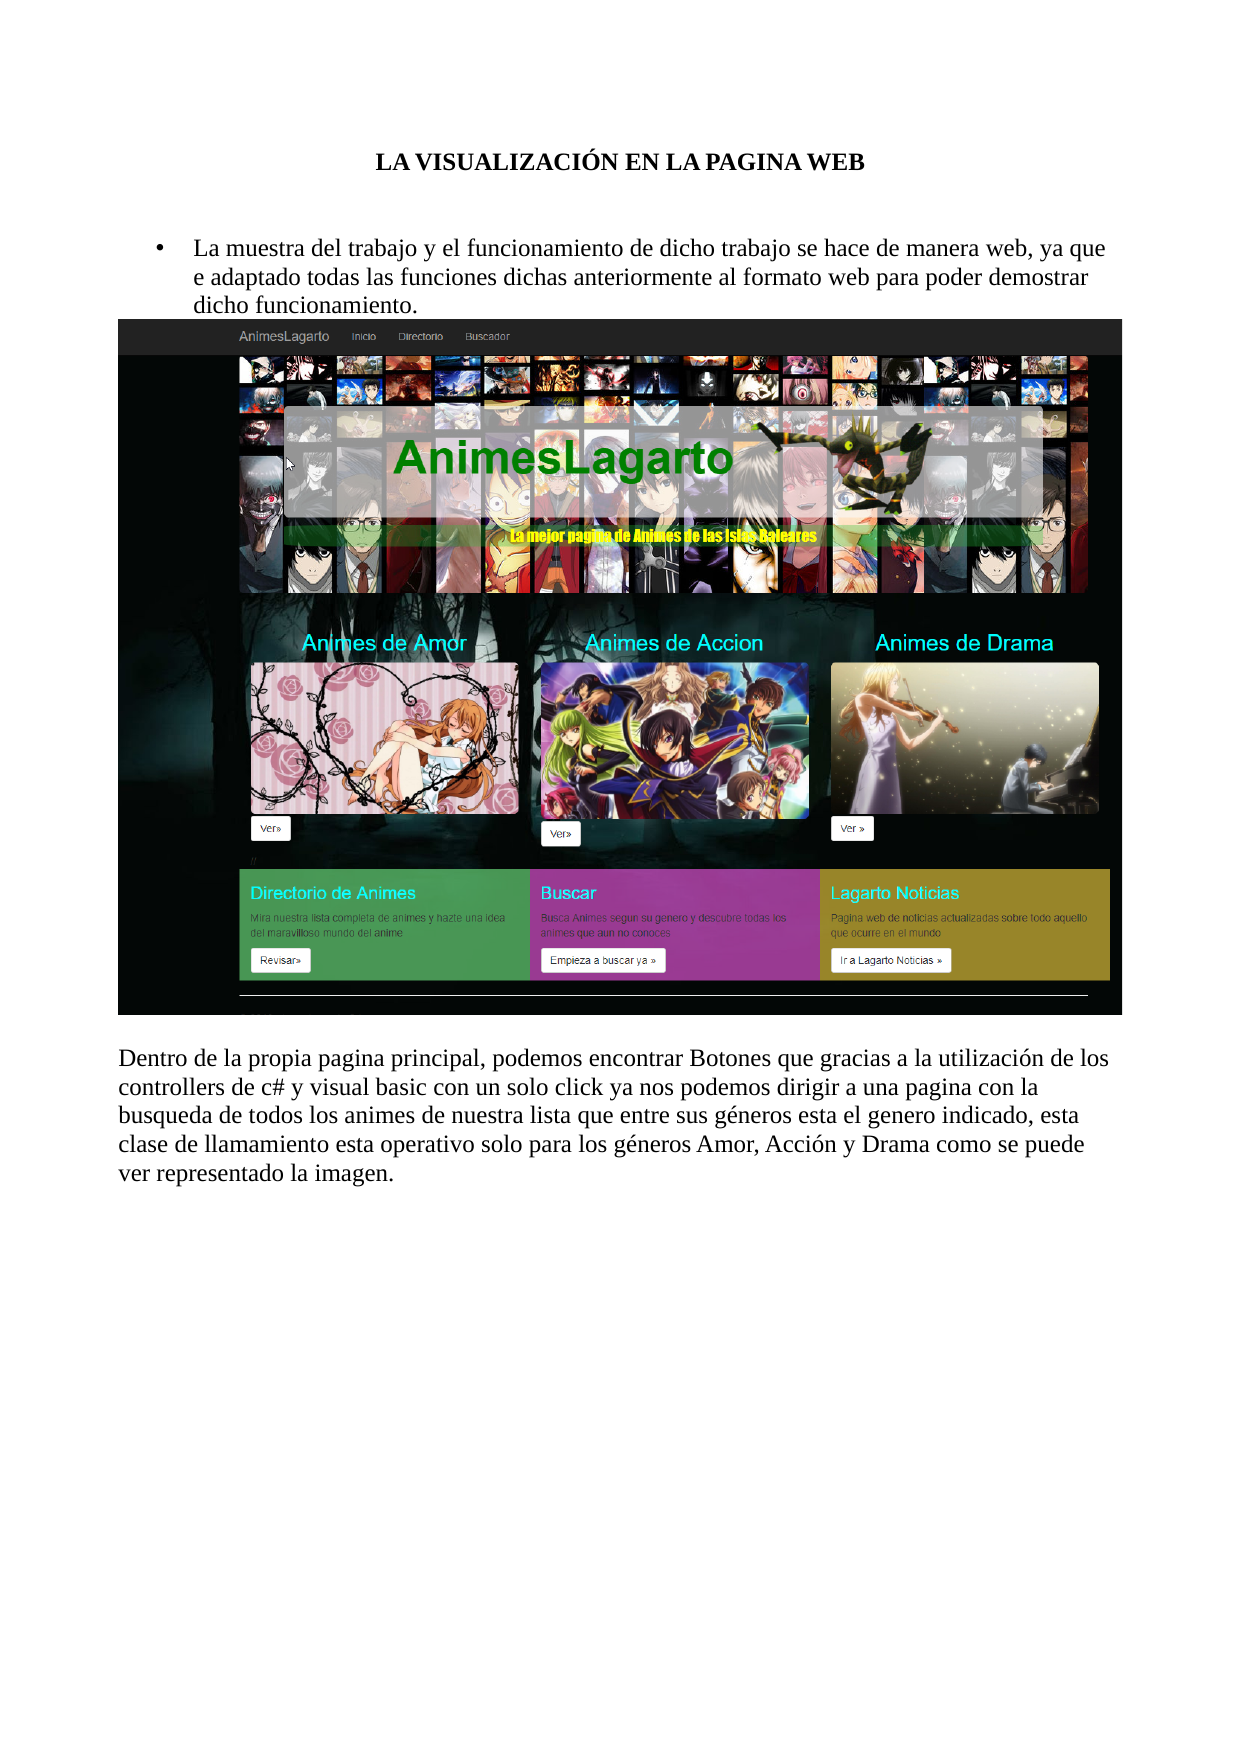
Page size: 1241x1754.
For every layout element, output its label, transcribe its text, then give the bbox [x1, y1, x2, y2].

list La muestra del trabajo y el funcionamiento de dicho trabajo se hace de manera web, ya que e adaptado todas las funciones dichas anteriormente al formato web para poder demostrar dicho funcionamiento. [156, 233, 1122, 319]
text Dentro de la propia pagina principal, podemos encontrar Botones que gracias a la utilización de los controllers de c# y visual basic con un solo click ya nos podemos dirigir a una pagina con la busqueda de todos los animes de nuestra lista que entre sus géneros esta el genero indicado, esta clase de llamamiento esta operativo solo para los géneros Amor, Acción y Drama como se puede ver representado la imagen. [118, 1043, 1122, 1187]
text LA VISUALIZACIÓN EN LA PAGINA WEB [118, 147, 1122, 176]
picture [118, 319, 1123, 1015]
